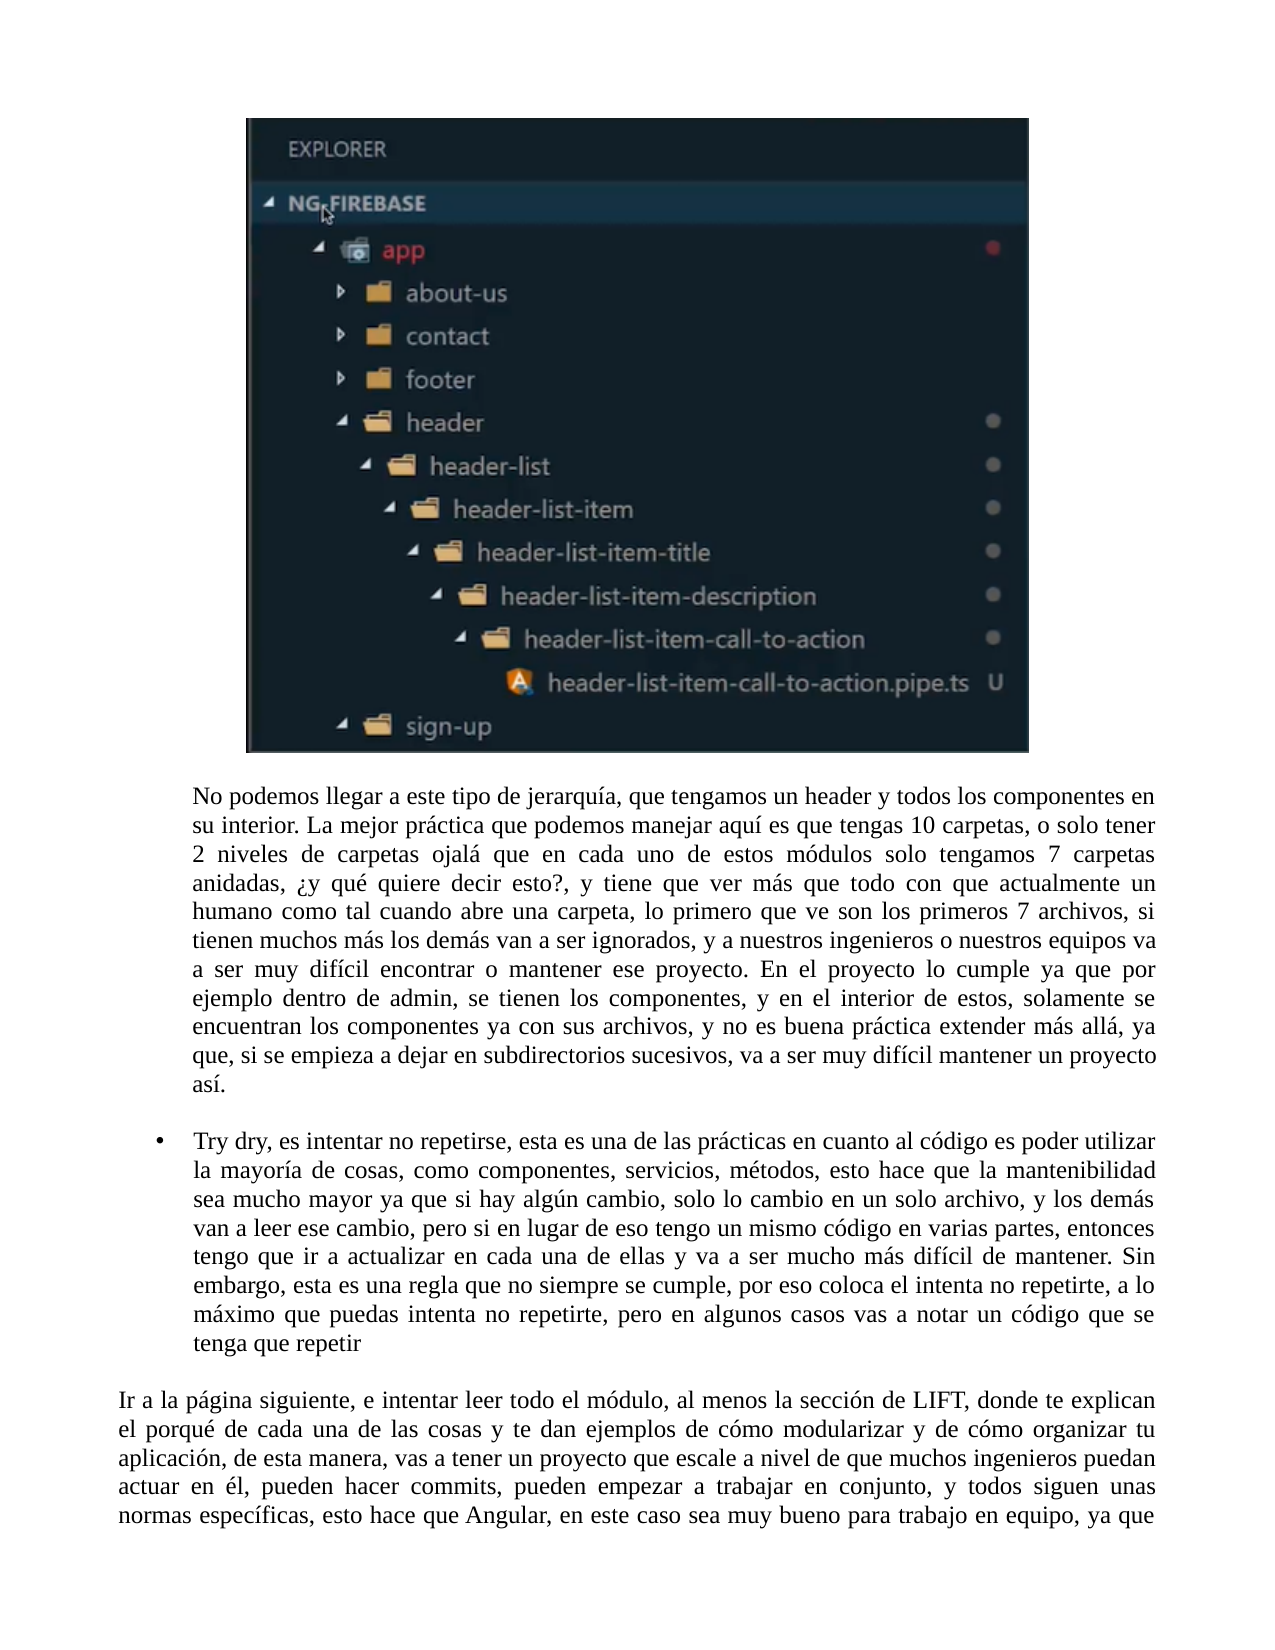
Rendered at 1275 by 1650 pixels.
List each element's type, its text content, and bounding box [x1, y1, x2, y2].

list Try dry, es intentar no repetirse, esta es una de las prácticas en cuanto al código es poder utilizar la mayoría de cosas, como componentes, servicios, métodos, esto hace que la mantenibilidad sea mucho mayor ya que si hay algún cambio, solo lo cambio en un solo archivo, y los demás van a leer ese cambio, pero si en lugar de eso tengo un mismo código en varias partes, entonces tengo que ir a actualizar en cada una de ellas y va a ser mucho más difícil de mantener. Sin embargo, esta es una regla que no siempre se cumple, por eso coloca el intenta no repetirte, a lo máximo que puedas intenta no repetirte, pero en algunos casos vas a notar un código que se tenga que repetir [156, 1126, 1157, 1356]
text Ir a la página siguiente, e intentar leer todo el módulo, al menos la sección de LIFT, donde te explican el porqué de cada una de las cosas y te dan ejemplos de cómo modularizar y de cómo organizar tu aplicación, de esta manera, vas a tener un proyecto que escale a nivel de que muchos ingenieros puedan actuar en él, pueden hacer commits, pueden empezar a trabajar en conjunto, y todos siguen unas normas específicas, esto hace que Angular, en este caso sea muy bueno para trabajo en equipo, ya que [118, 1385, 1157, 1529]
text No podemos llegar a este tipo de jerarquía, que tengamos un header y todos los componentes en su interior. La mejor práctica que podemos manejar aquí es que tengas 10 carpetas, o solo tener 2 niveles de carpetas ojalá que en cada uno de estos módulos solo tengamos 7 carpetas anidadas, ¿y qué quiere decir esto?, y tiene que ver más que todo con que actualmente un humano como tal cuando abre una carpeta, lo primero que ve son los primeros 7 archivos, si tienen muchos más los demás van a ser ignorados, y a nuestros ingenieros o nuestros equipos va a ser muy difícil encontrar o mantener ese proyecto. En el proyecto lo cumple ya que por ejemplo dentro de admin, se tienen los componentes, y en el interior de estos, solamente se encuentran los componentes ya con sus archivos, y no es buena práctica extender más allá, ya que, si se empieza a dejar en subdirectorios sucesivos, va a ser muy difícil mantener un proyecto así. [192, 781, 1157, 1098]
